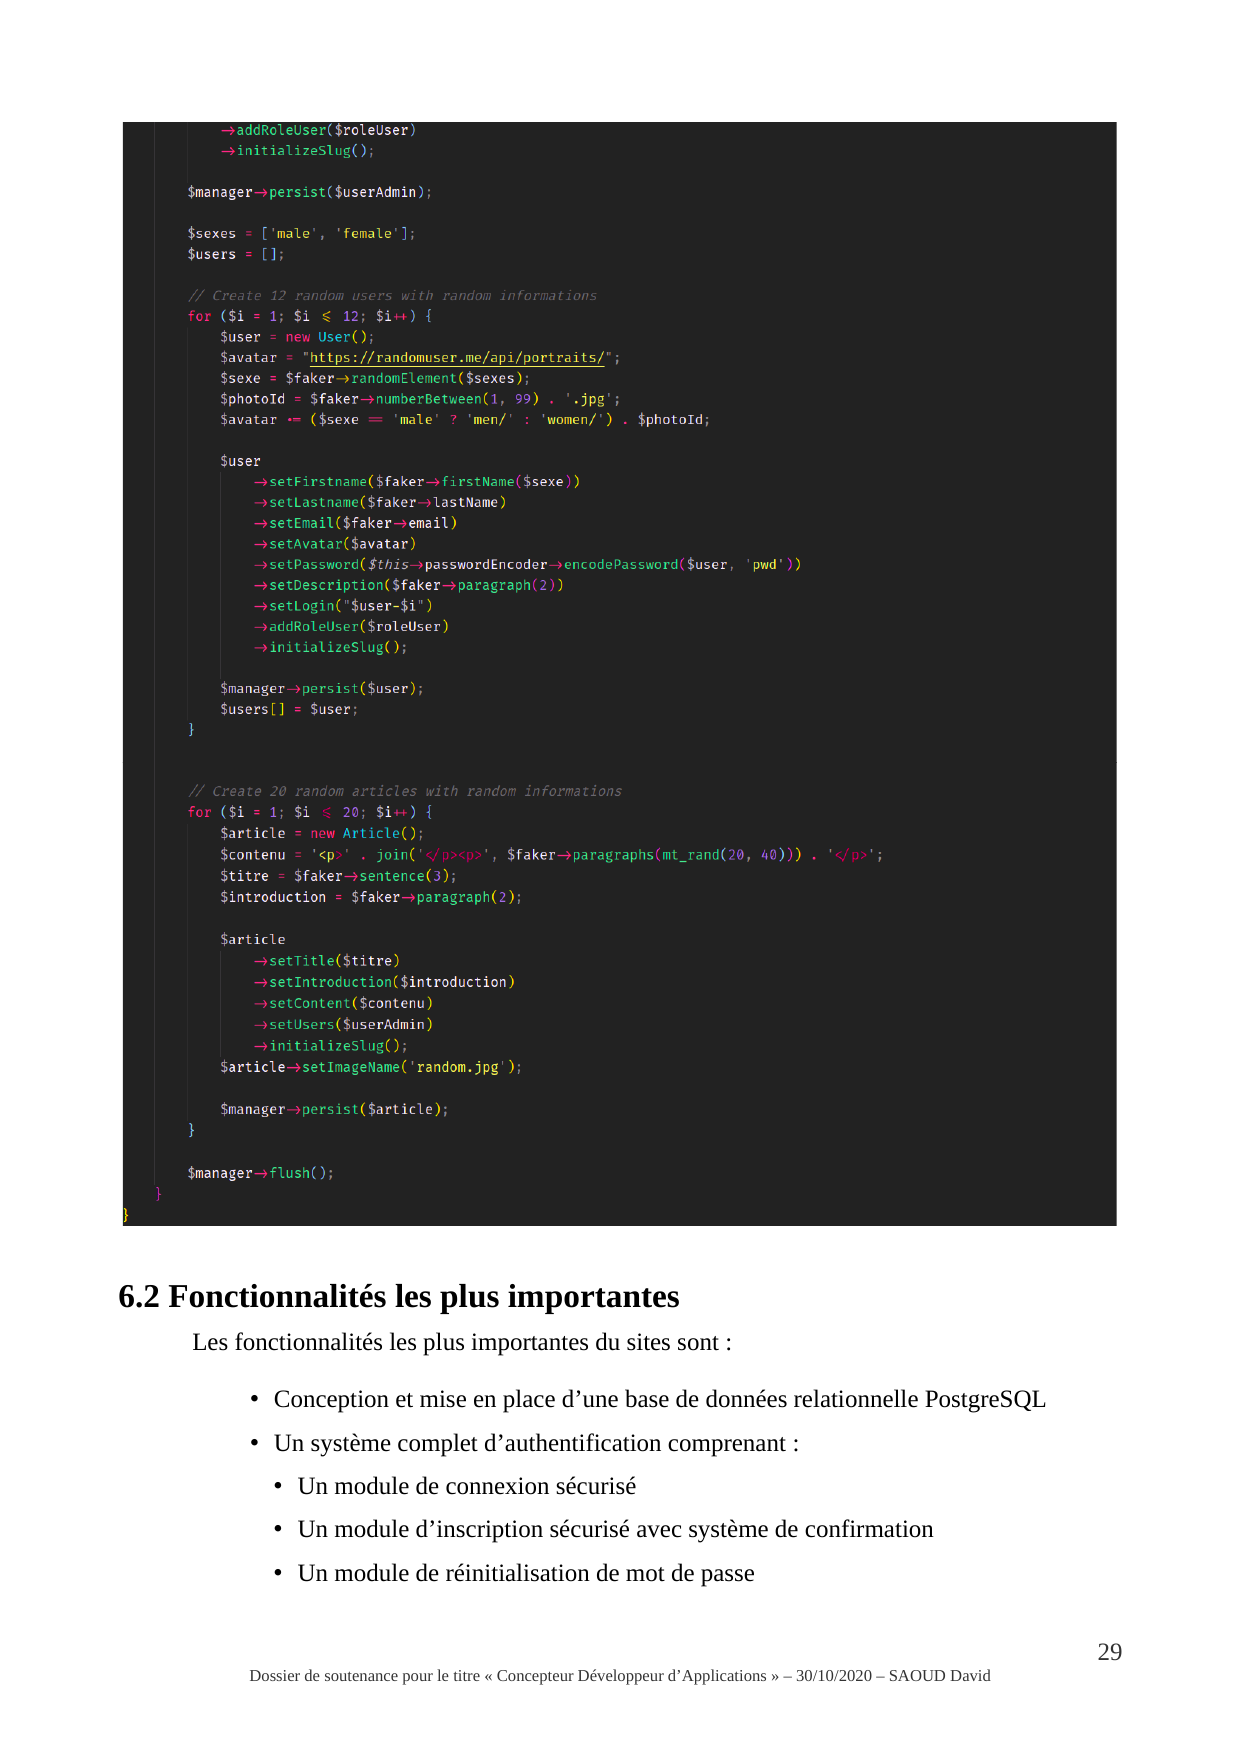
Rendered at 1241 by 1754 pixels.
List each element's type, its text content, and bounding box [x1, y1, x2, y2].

list Un module de connexion sécurisé [274, 1471, 1122, 1500]
picture [122, 122, 1117, 1226]
list Un module d’inscription sécurisé avec système de confirmation [274, 1514, 1122, 1543]
list Un module de réinitialisation de mot de passe [274, 1558, 1122, 1587]
text Les fonctionnalités les plus importantes du sites sont : [118, 1327, 1122, 1356]
subtitle 6.2 Fonctionnalités les plus importantes [118, 1276, 1122, 1314]
list Conception et mise en place d’une base de données relationnelle PostgreSQL [250, 1384, 1122, 1413]
list Un système complet d’authentification comprenant : [250, 1428, 1122, 1457]
